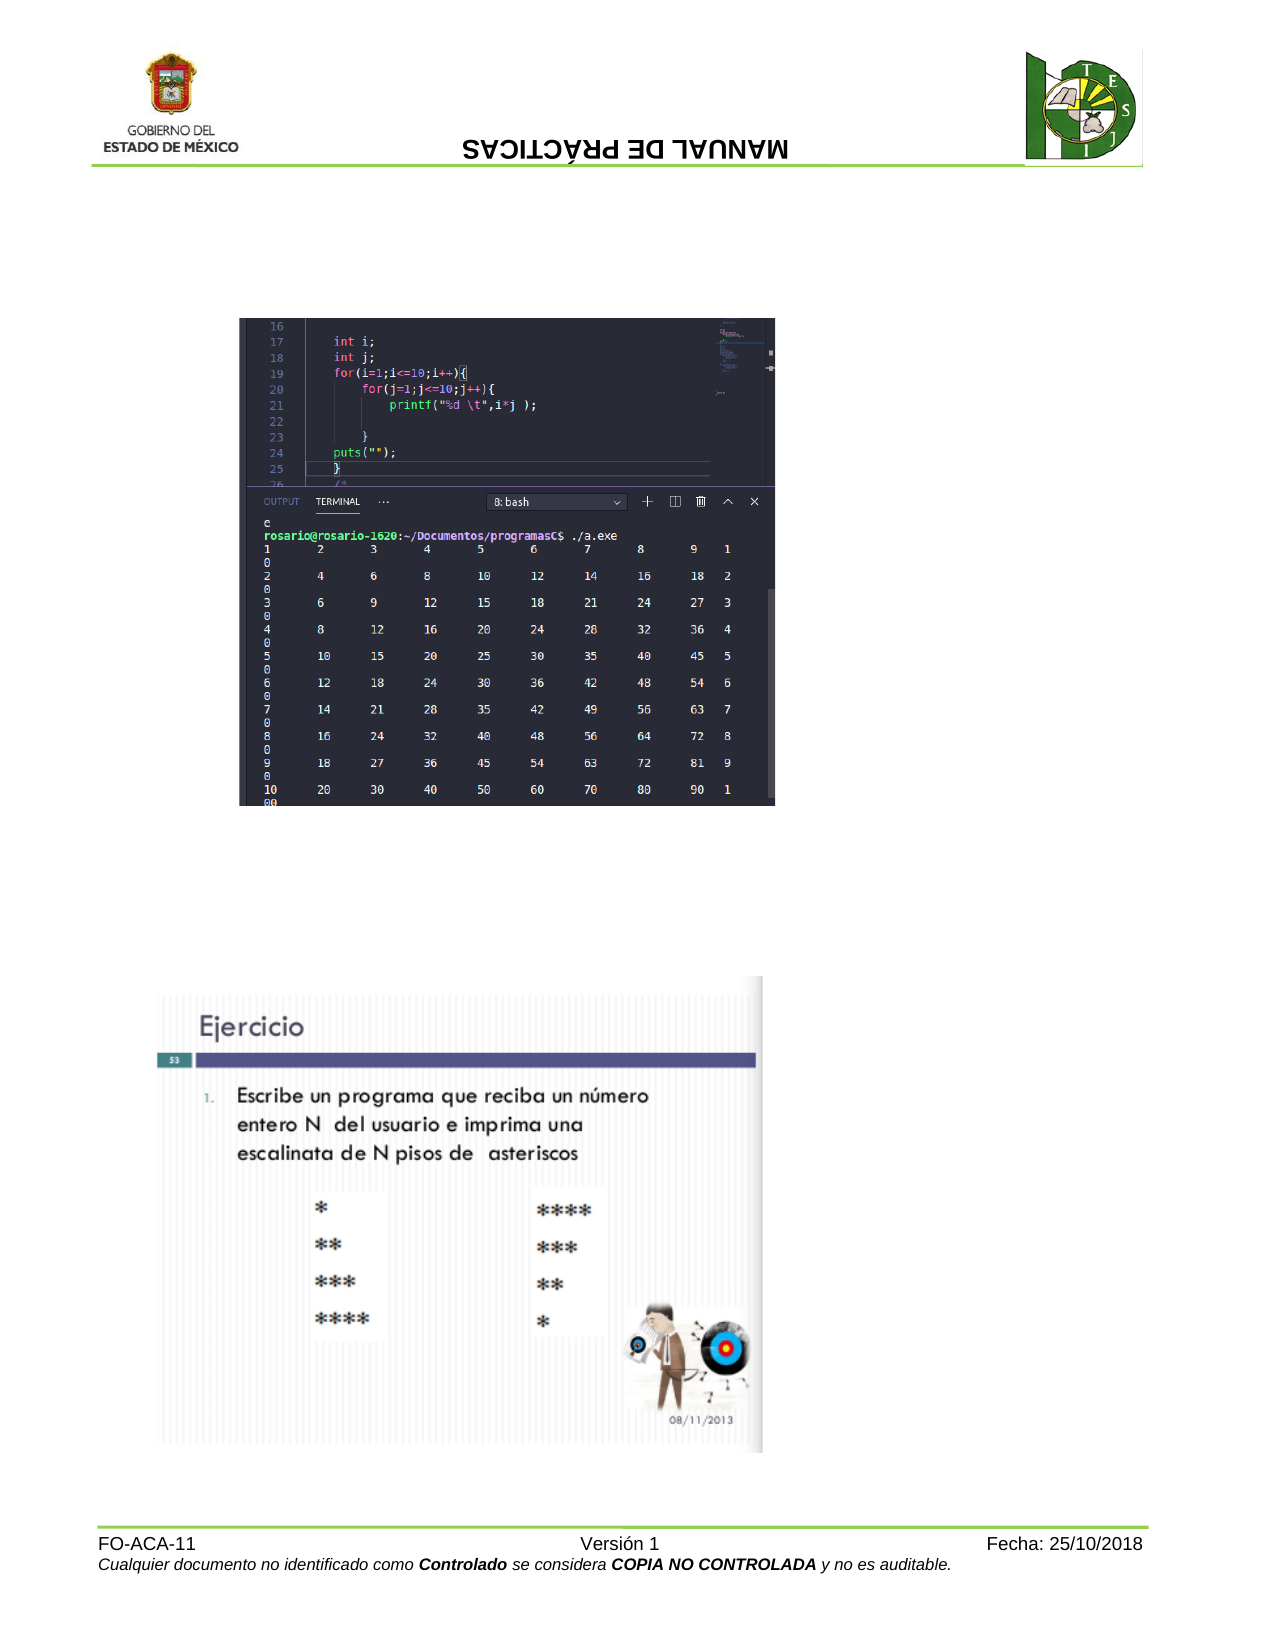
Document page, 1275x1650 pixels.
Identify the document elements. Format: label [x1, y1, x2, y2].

picture [1024, 50, 1143, 166]
picture [137, 976, 315, 1453]
picture [95, 42, 241, 161]
